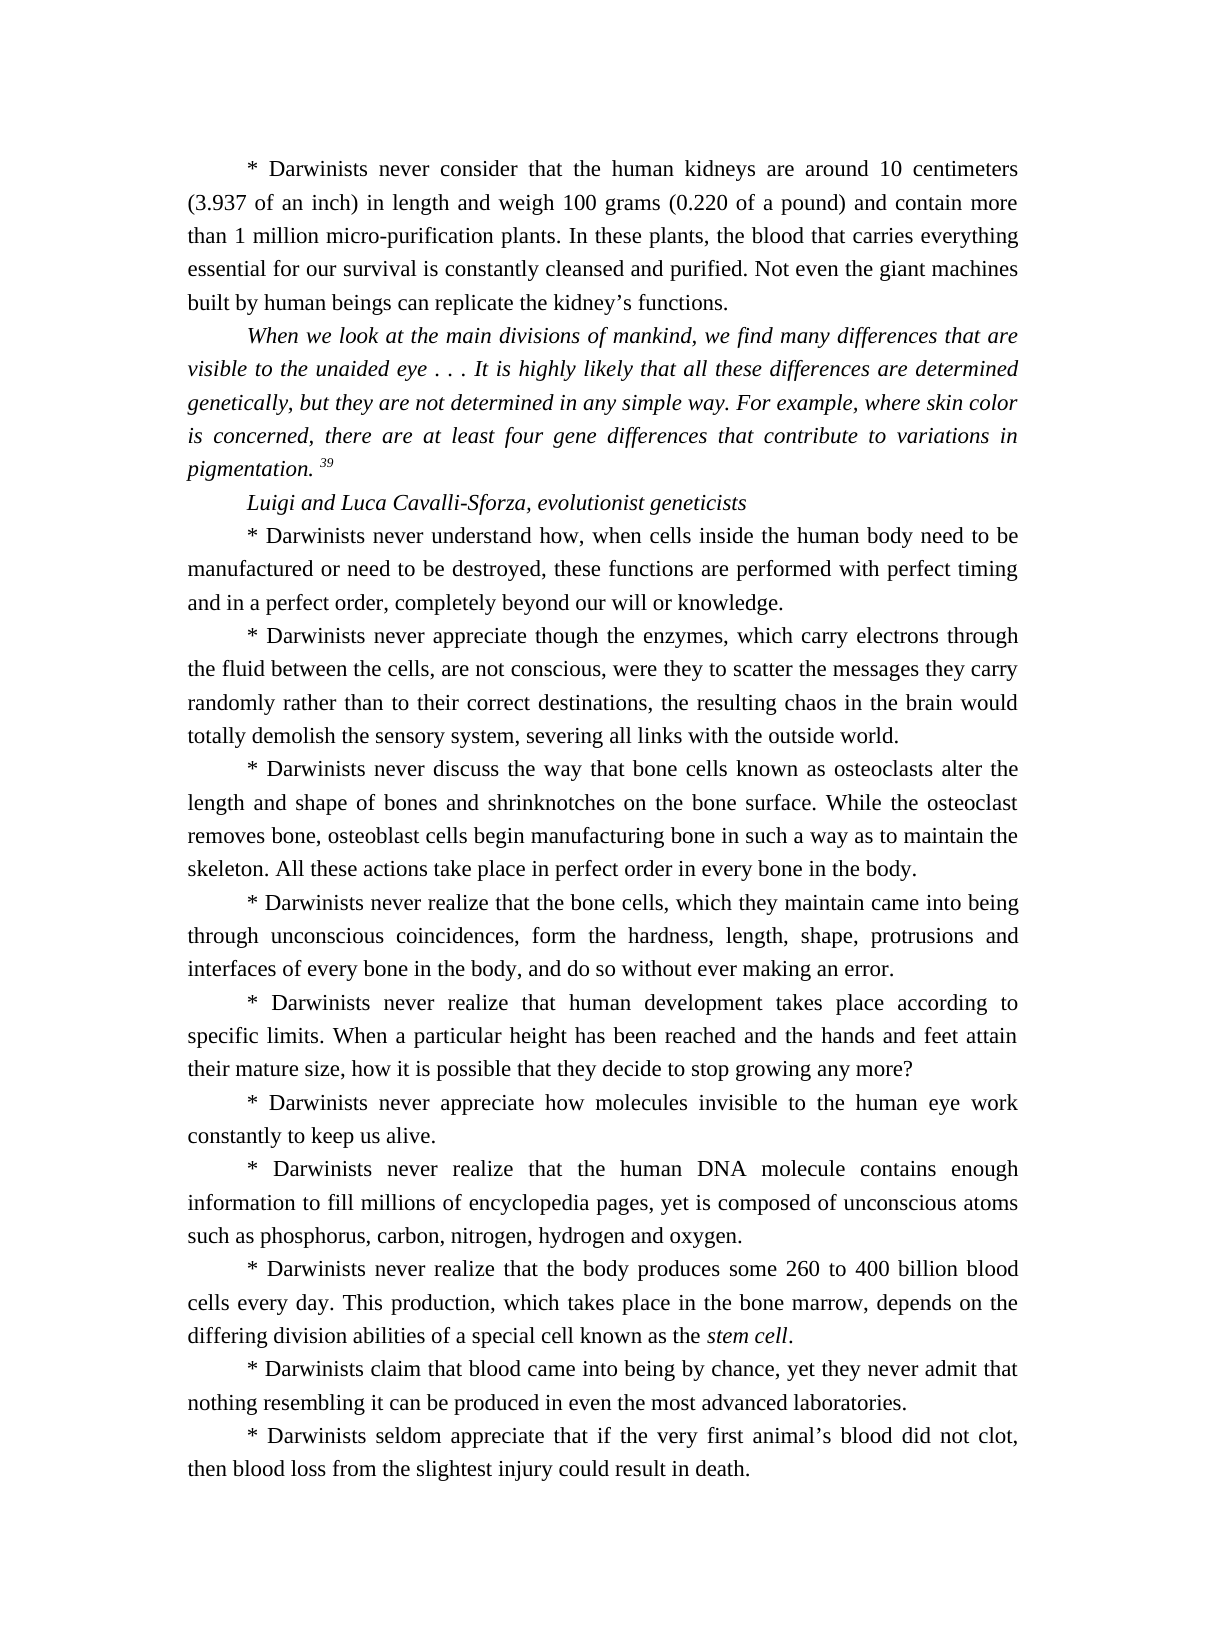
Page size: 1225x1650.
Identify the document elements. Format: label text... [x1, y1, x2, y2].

text * Darwinists never appreciate how molecules invisible to the human eye work constantly to keep us alive. [187, 1083, 1020, 1150]
text * Darwinists never discuss the way that bone cells known as osteoclasts alter the length and shape of bones and shrinknotches on the bone surface. While the osteoclast removes bone, osteoblast cells begin manufacturing bone in such a way as to maintain the skeleton. All these actions take place in perfect order in every bone in the body. [187, 750, 1020, 883]
text * Darwinists never realize that the body produces some 260 to 400 billion blood cells every day. This production, which takes place in the bone marrow, depends on the differing division abilities of a special cell known as the stem cell. [187, 1250, 1020, 1350]
text * Darwinists never realize that human development takes place according to specific limits. When a particular height has been reached and the hands and feet attain their mature size, how it is possible that they decide to stop growing any more? [187, 983, 1020, 1083]
text * Darwinists never appreciate though the enzymes, which carry electrons through the fluid between the cells, are not conscious, were they to scatter the messages they carry randomly rather than to their correct destinations, the resulting chaos in the brain would totally demolish the sensory system, severing all links with the outside world. [187, 617, 1020, 750]
text * Darwinists never consider that the human kidneys are around 10 centimeters (3.937 of an inch) in length and weigh 100 grams (0.220 of a pound) and contain more than 1 million micro-purification plants. In these plants, the blood that carries everything essential for our survival is constantly cleansed and purified. Not even the giant machines built by human beings can replicate the kidney’s functions. [187, 150, 1020, 317]
text * Darwinists never understand how, when cells inside the human body need to be manufactured or need to be destroyed, these functions are performed with perfect timing and in a perfect order, completely beyond our will or knowledge. [187, 517, 1020, 617]
text When we look at the main divisions of mankind, we find many differences that are visible to the unaided eye . . . It is highly likely that all these differences are determined genetically, but they are not determined in any simple way. For example, where skin color is concerned, there are at least four gene differences that contribute to variations in pigmentation. 39 [187, 317, 1020, 483]
text * Darwinists never realize that the bone cells, which they maintain came into being through unconscious coincidences, form the hardness, length, shape, protrusions and interfaces of every bone in the body, and do so without ever making an error. [187, 883, 1020, 983]
text * Darwinists seldom appreciate that if the very first animal’s blood did not clot, then blood loss from the slightest injury could result in death. [187, 1417, 1020, 1483]
text * Darwinists claim that blood came into being by chance, yet they never admit that nothing resembling it can be produced in even the most advanced laboratories. [187, 1350, 1020, 1417]
text * Darwinists never realize that the human DNA molecule contains enough information to fill millions of encyclopedia pages, yet is composed of unconscious atoms such as phosphorus, carbon, nitrogen, hydrogen and oxygen. [187, 1150, 1020, 1250]
text Luigi and Luca Cavalli-Sforza, evolutionist geneticists [187, 483, 1020, 517]
